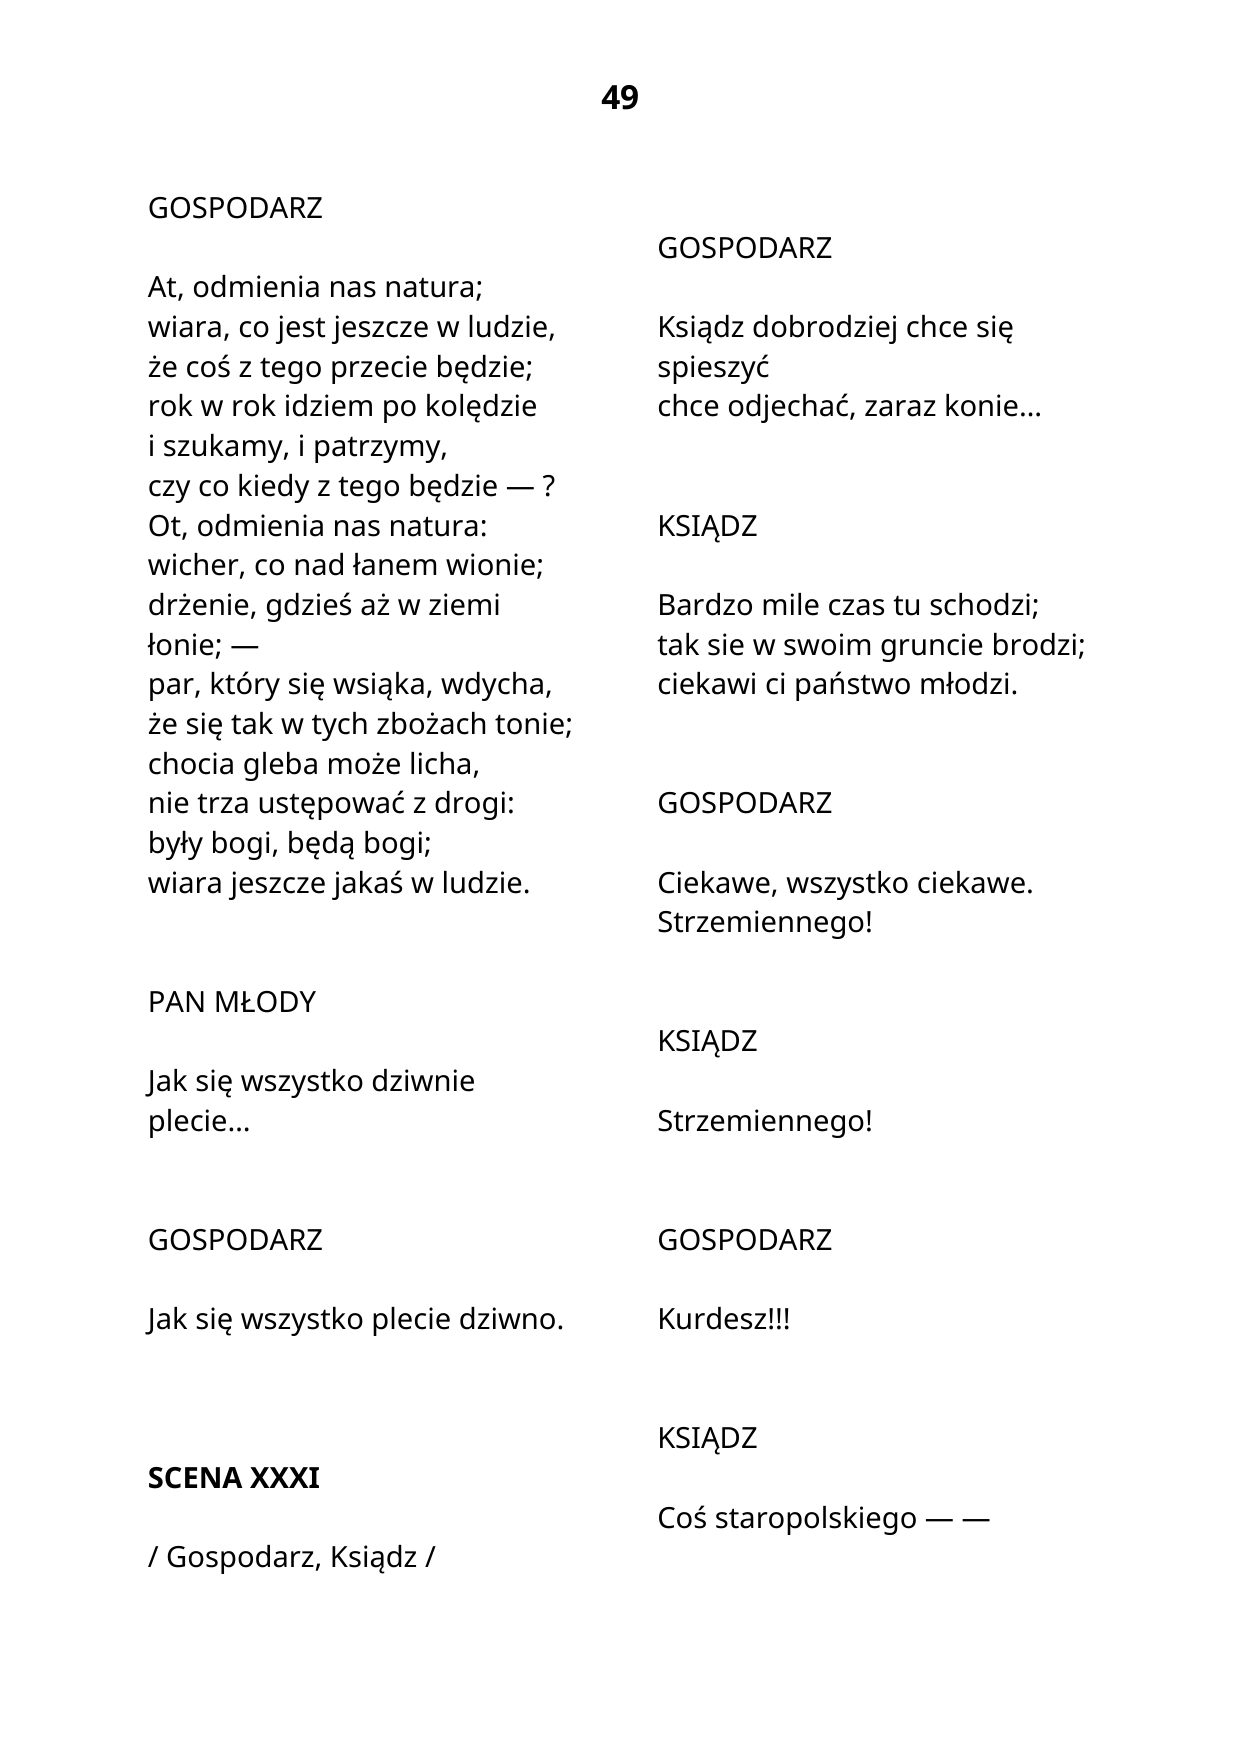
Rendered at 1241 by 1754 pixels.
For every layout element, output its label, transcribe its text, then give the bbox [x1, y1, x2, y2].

text GOSPODARZ [657, 1219, 1093, 1259]
text GOSPODARZ [148, 1219, 583, 1259]
text GOSPODARZ [657, 783, 1093, 822]
text chce odjechać, zaraz konie… [657, 386, 1093, 425]
text Strzemiennego! [657, 902, 1093, 941]
text Ciekawe, wszystko ciekawe. [657, 862, 1093, 902]
text Bardzo mile czas tu schodzi; [657, 584, 1093, 624]
text drżenie, gdzieś aż w ziemi łonie; — [148, 584, 583, 663]
text tak sie w swoim gruncie brodzi; [657, 624, 1093, 663]
text KSIĄDZ [657, 505, 1093, 544]
text Jak się wszystko dziwnie plecie… [148, 1060, 583, 1140]
text ciekawi ci państwo młodzi. [657, 663, 1093, 703]
text Strzemiennego! [657, 1100, 1093, 1140]
text par, który się wsiąka, wdycha, [148, 663, 583, 703]
text KSIĄDZ [657, 1418, 1093, 1457]
text At, odmienia nas natura; [148, 267, 583, 306]
text rok w rok idziem po kolędzie [148, 386, 583, 425]
text że się tak w tych zbożach tonie; [148, 703, 583, 743]
text PAN MŁODY [148, 981, 583, 1021]
text były bogi, będą bogi; [148, 822, 583, 862]
text GOSPODARZ [148, 187, 583, 227]
text wicher, co nad łanem wionie; [148, 544, 583, 584]
text wiara jeszcze jakaś w ludzie. [148, 862, 583, 902]
text Ksiądz dobrodziej chce się spieszyć [657, 306, 1093, 386]
text nie trza ustępować z drogi: [148, 783, 583, 822]
text że coś z tego przecie będzie; [148, 346, 583, 386]
text Jak się wszystko plecie dziwno. [148, 1298, 583, 1338]
text i szukamy, i patrzymy, [148, 425, 583, 465]
text Ot, odmienia nas natura: [148, 505, 583, 544]
text Coś staropolskiego — — [657, 1497, 1093, 1537]
text chocia gleba może licha, [148, 743, 583, 783]
text / Gospodarz, Ksiądz / [148, 1537, 583, 1576]
text czy co kiedy z tego będzie — ? [148, 465, 583, 505]
text SCENA XXXI [148, 1457, 583, 1497]
text Kurdesz!!! [657, 1298, 1093, 1338]
text GOSPODARZ [657, 227, 1093, 267]
text KSIĄDZ [657, 1021, 1093, 1060]
text wiara, co jest jeszcze w ludzie, [148, 306, 583, 346]
